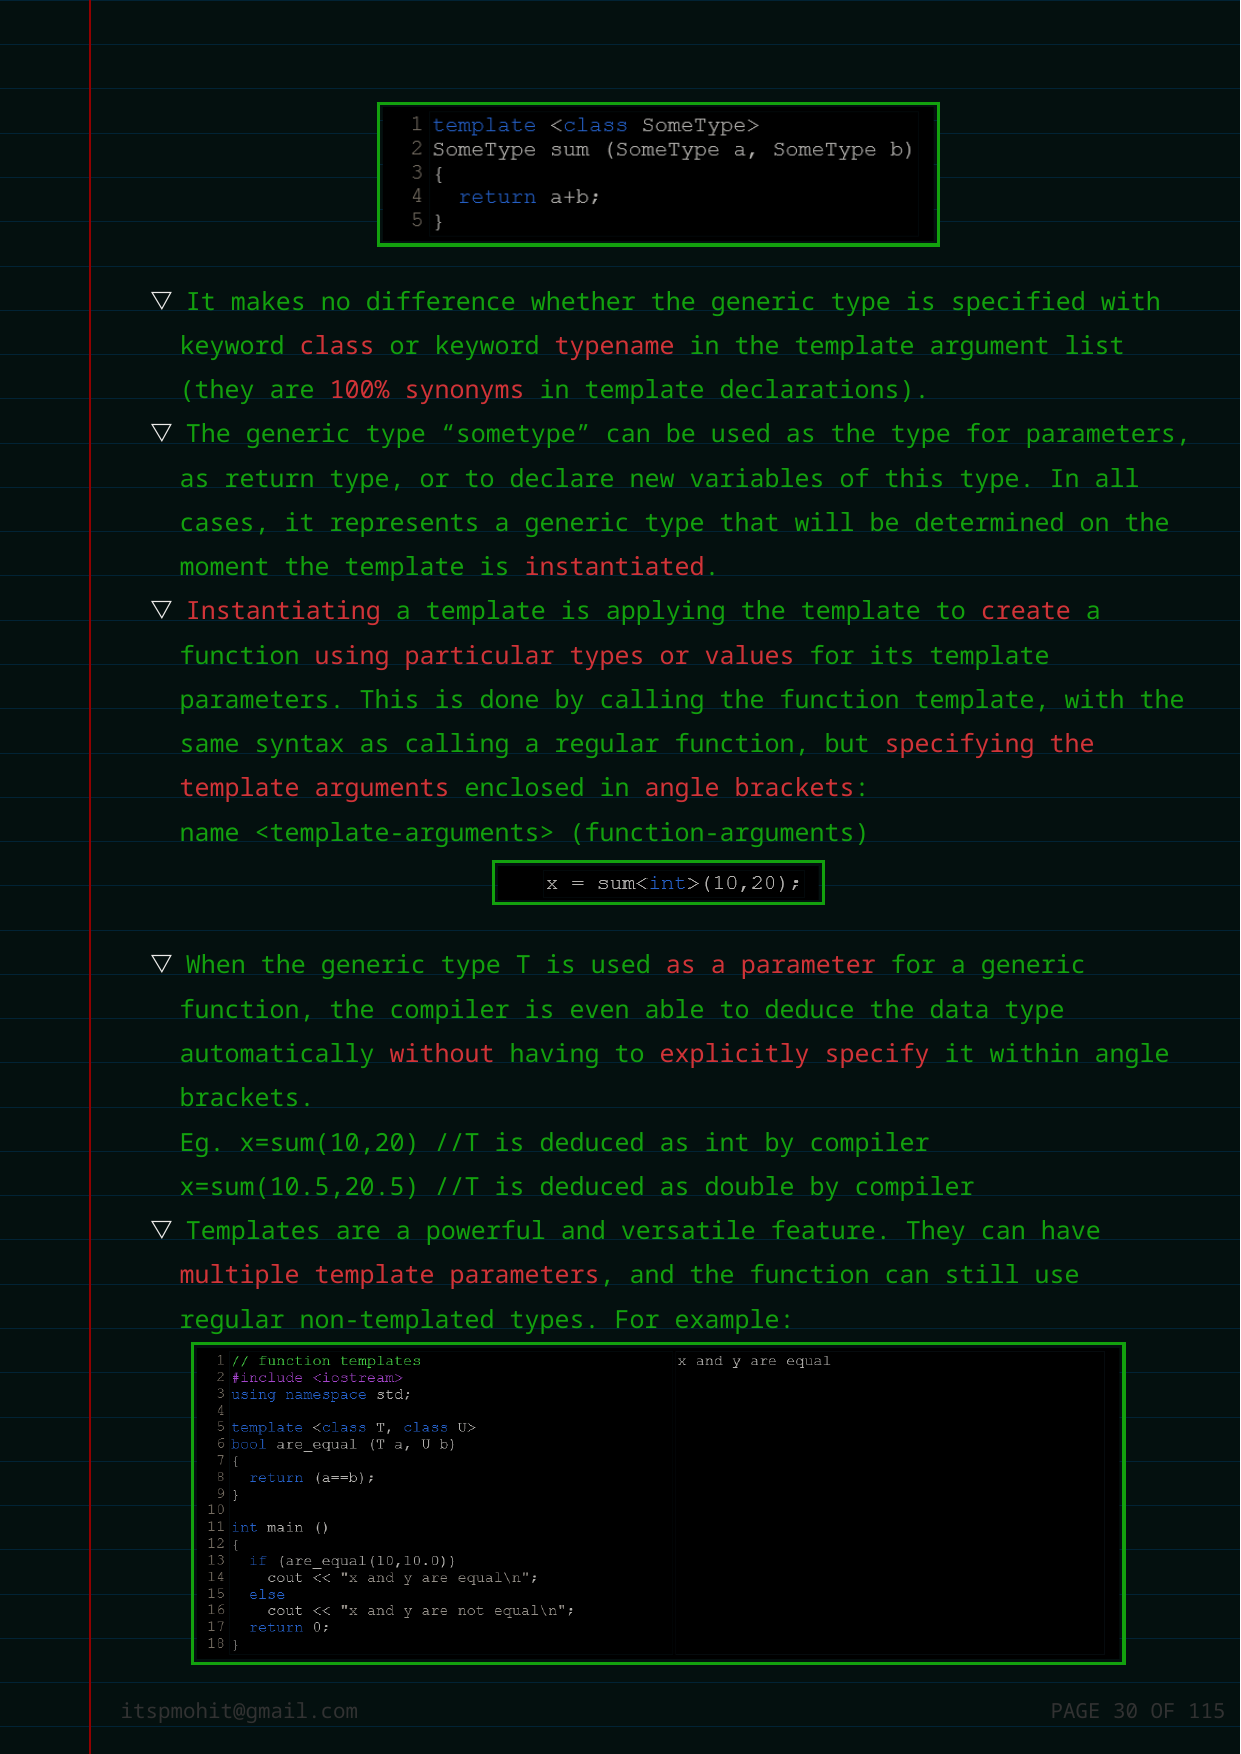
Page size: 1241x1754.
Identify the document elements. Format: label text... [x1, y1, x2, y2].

list It makes no difference whether the generic type is specified with keyword class or keyword typename in the template argument list (they are 100% synonyms in template declarations). [150, 274, 1196, 407]
picture [196, 1348, 1120, 1659]
list Templates are a powerful and versatile feature. They can have multiple template parameters, and the function can still use regular non-templated types. For example: [150, 1204, 1196, 1647]
list The generic type “sometype” can be used as the type for parameters, as return type, or to declare new variables of this type. In all cases, it represents a generic type that will be determined on the moment the template is instantiated. [150, 407, 1196, 584]
list Instantiating a template is applying the template to create a function using particular types or values for its template parameters. This is done by calling the function template, with the same syntax as calling a regular function, but specifying the template arguments enclosed in angle brackets: name <template-arguments> (function-arguments) [150, 584, 1196, 938]
list When the generic type T is used as a parameter for a generic function, the compiler is even able to deduce the data type automatically without having to explicitly specify it within angle brackets. Eg. x=sum(10,20) //T is deduced as int by compiler x=sum(10.5,20.5) //T is deduced as double by compiler [150, 938, 1196, 1204]
list [194, 1345, 1122, 1662]
picture [497, 866, 819, 900]
picture [382, 107, 934, 241]
list [150, 97, 1196, 274]
